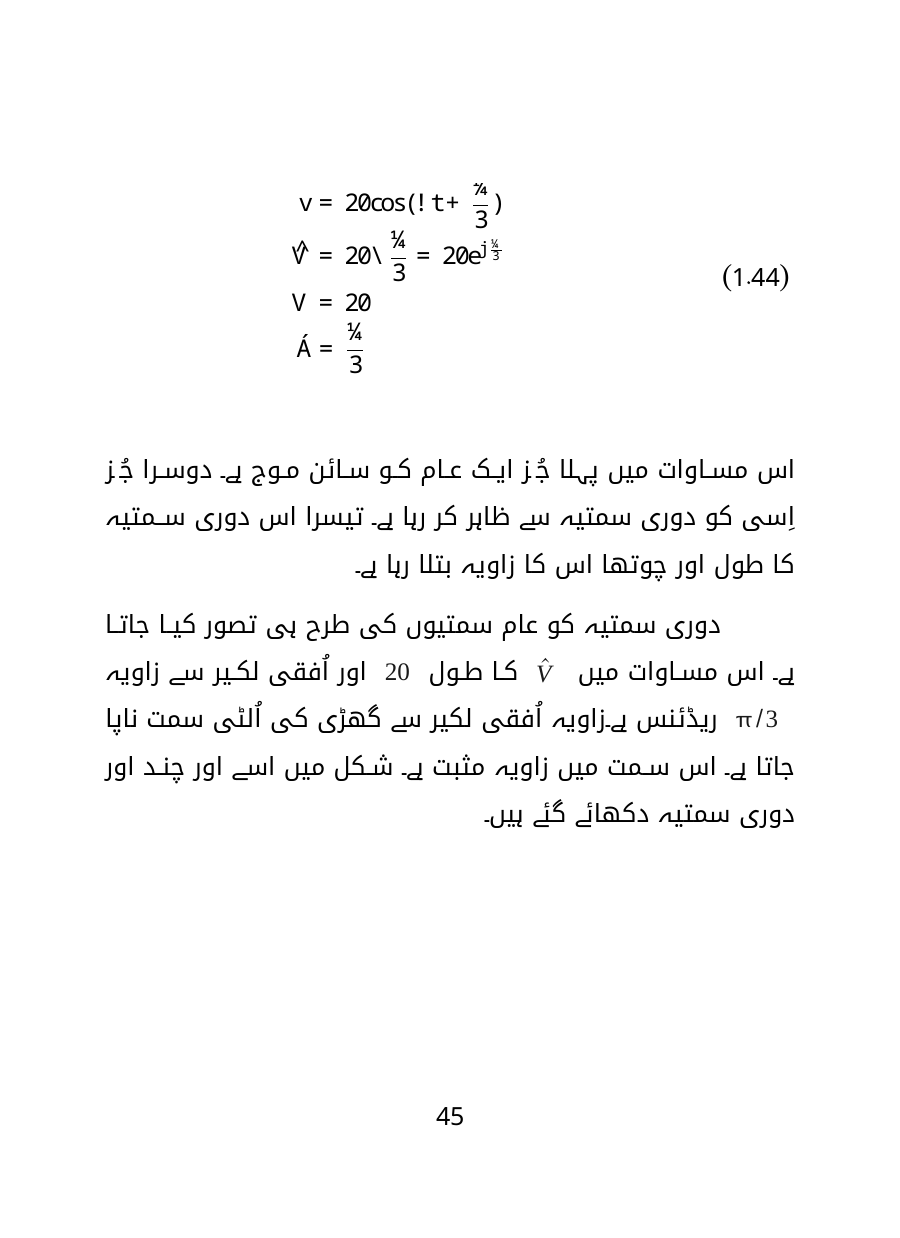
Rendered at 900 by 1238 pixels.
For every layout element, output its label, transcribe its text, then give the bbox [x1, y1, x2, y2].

table_header (1.44) [699, 169, 795, 400]
text اس مساوات میں پہلا جُز ایک عام کو سائن موج ہے۔ دوسرا جُز اِسی کو دوری سمتیہ سے ظاہر کر رہا ہے۔ تیسرا اس دوری سمتیہ کا طول اور چوتھا اس کا زاویہ بتلا رہا ہے۔ [105, 446, 795, 588]
text دوری سمتیہ کو عام سمتیوں کی طرح ہی تصور کیا جاتا ہے۔ اس مساوات میں کا طولاور اُفقی لکیر سے زاویہ ریڈئنس ہے۔زاویہ اُفقی لکیر سے گھڑی کی اُلٹی سمت ناپا جاتا ہے۔ اس سمت میں زاویہ مثبت ہے۔ شکل میں اسے اور چند اور دوری سمتیہ دکھائے گئے ہیں۔ [105, 601, 795, 838]
table_header [105, 169, 699, 400]
